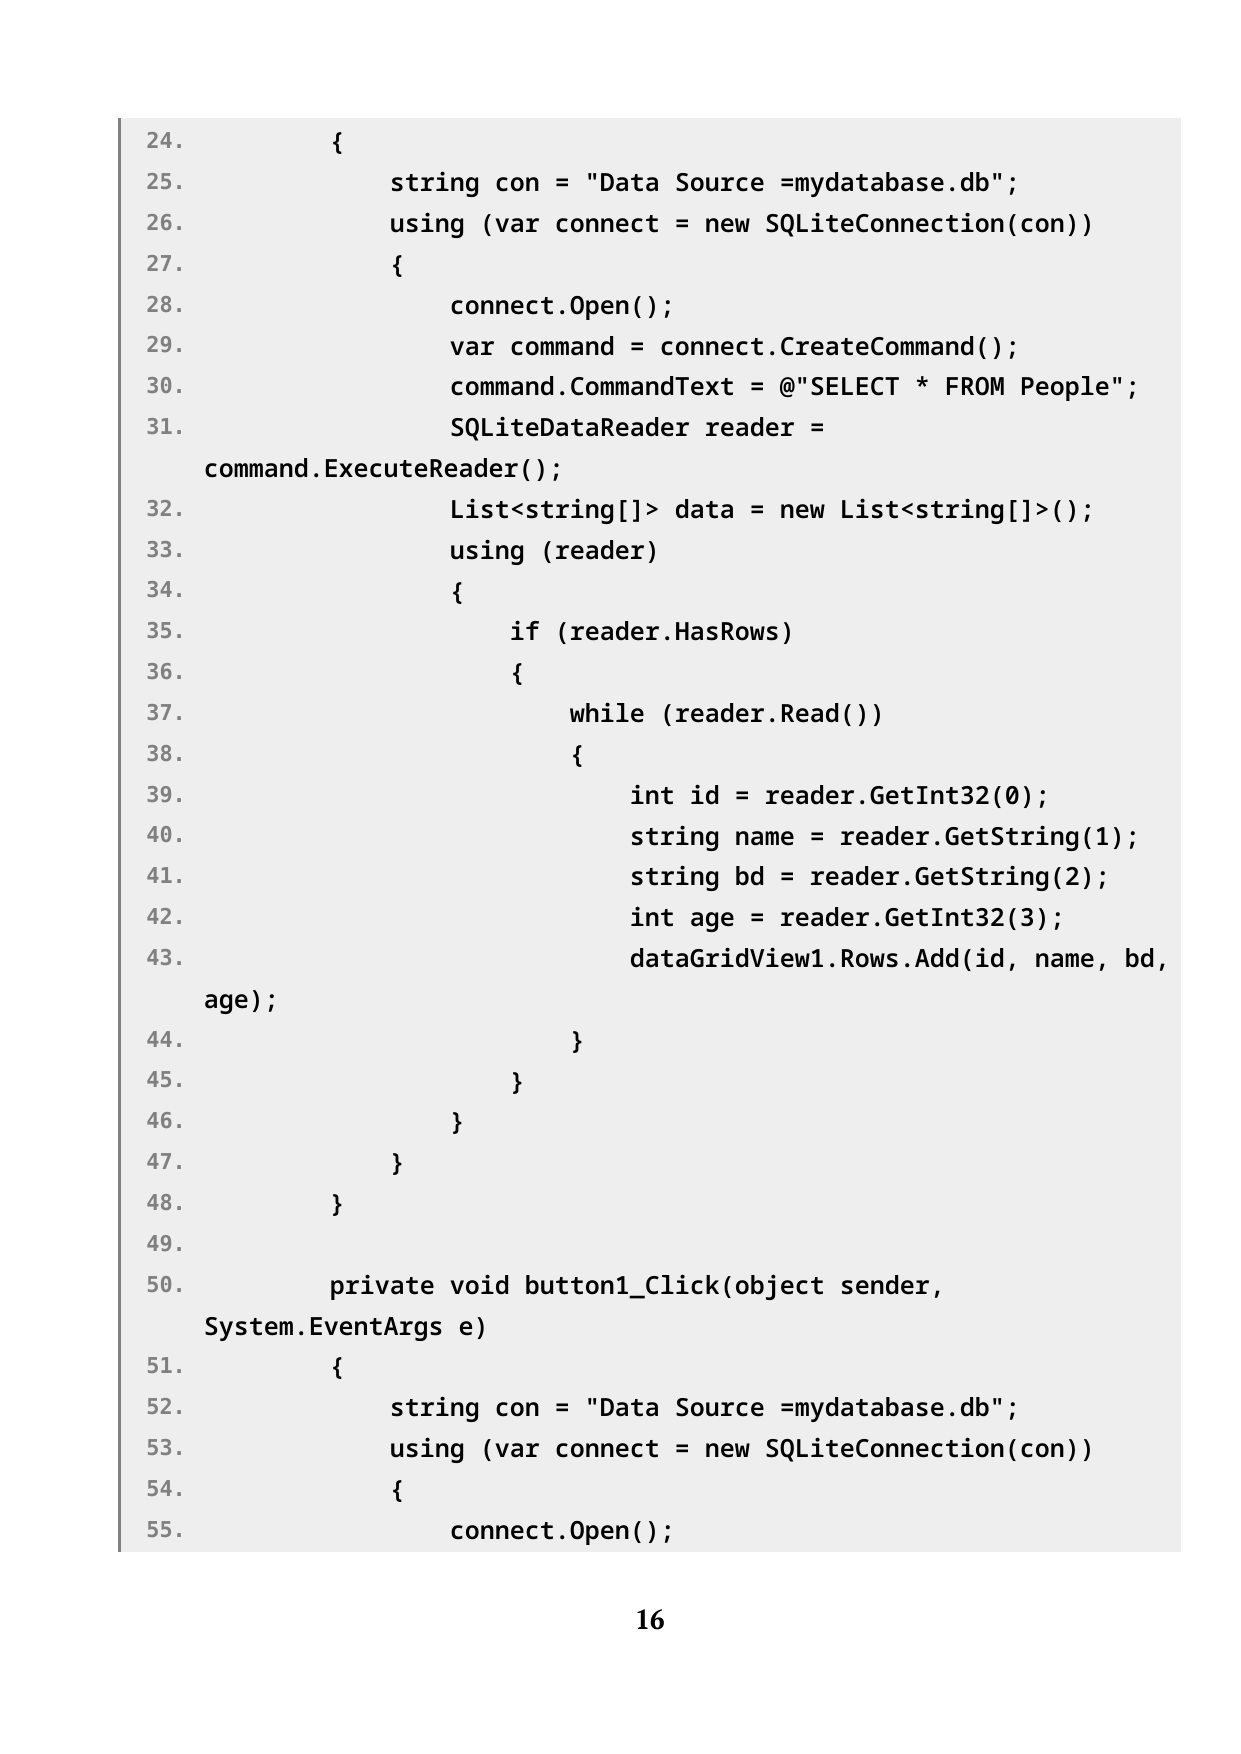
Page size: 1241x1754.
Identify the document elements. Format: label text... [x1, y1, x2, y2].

list } [121, 1180, 1181, 1220]
list dataGridView1.Rows.Add(id, name, bd, age); [121, 935, 1181, 1016]
list using (reader) [121, 526, 1181, 566]
list { [121, 1466, 1181, 1506]
list var command = connect.CreateCommand(); [121, 322, 1181, 362]
list { [121, 649, 1181, 689]
list using (var connect = new SQLiteConnection(con)) [121, 1425, 1181, 1465]
list while (reader.Read()) [121, 690, 1181, 730]
list connect.Open(); [121, 1506, 1181, 1552]
list private void button1_Click(object sender, System.EventArgs e) [121, 1261, 1181, 1342]
list string con = "Data Source =mydatabase.db"; [121, 1384, 1181, 1424]
list int id = reader.GetInt32(0); [121, 771, 1181, 811]
list } [121, 1057, 1181, 1097]
list if (reader.HasRows) [121, 608, 1181, 648]
list SQLiteDataReader reader = command.ExecuteReader(); [121, 404, 1181, 485]
list { [121, 118, 1181, 158]
list { [121, 241, 1181, 281]
list { [121, 567, 1181, 607]
list List<string[]> data = new List<string[]>(); [121, 486, 1181, 526]
list } [121, 1016, 1181, 1056]
list command.CommandText = @"SELECT * FROM People"; [121, 363, 1181, 403]
list connect.Open(); [121, 281, 1181, 321]
list } [121, 1098, 1181, 1138]
list string bd = reader.GetString(2); [121, 853, 1181, 893]
list string con = "Data Source =mydatabase.db"; [121, 159, 1181, 199]
list { [121, 731, 1181, 771]
list using (var connect = new SQLiteConnection(con)) [121, 200, 1181, 240]
list string name = reader.GetString(1); [121, 812, 1181, 852]
list } [121, 1139, 1181, 1179]
list int age = reader.GetInt32(3); [121, 894, 1181, 934]
list { [121, 1343, 1181, 1383]
